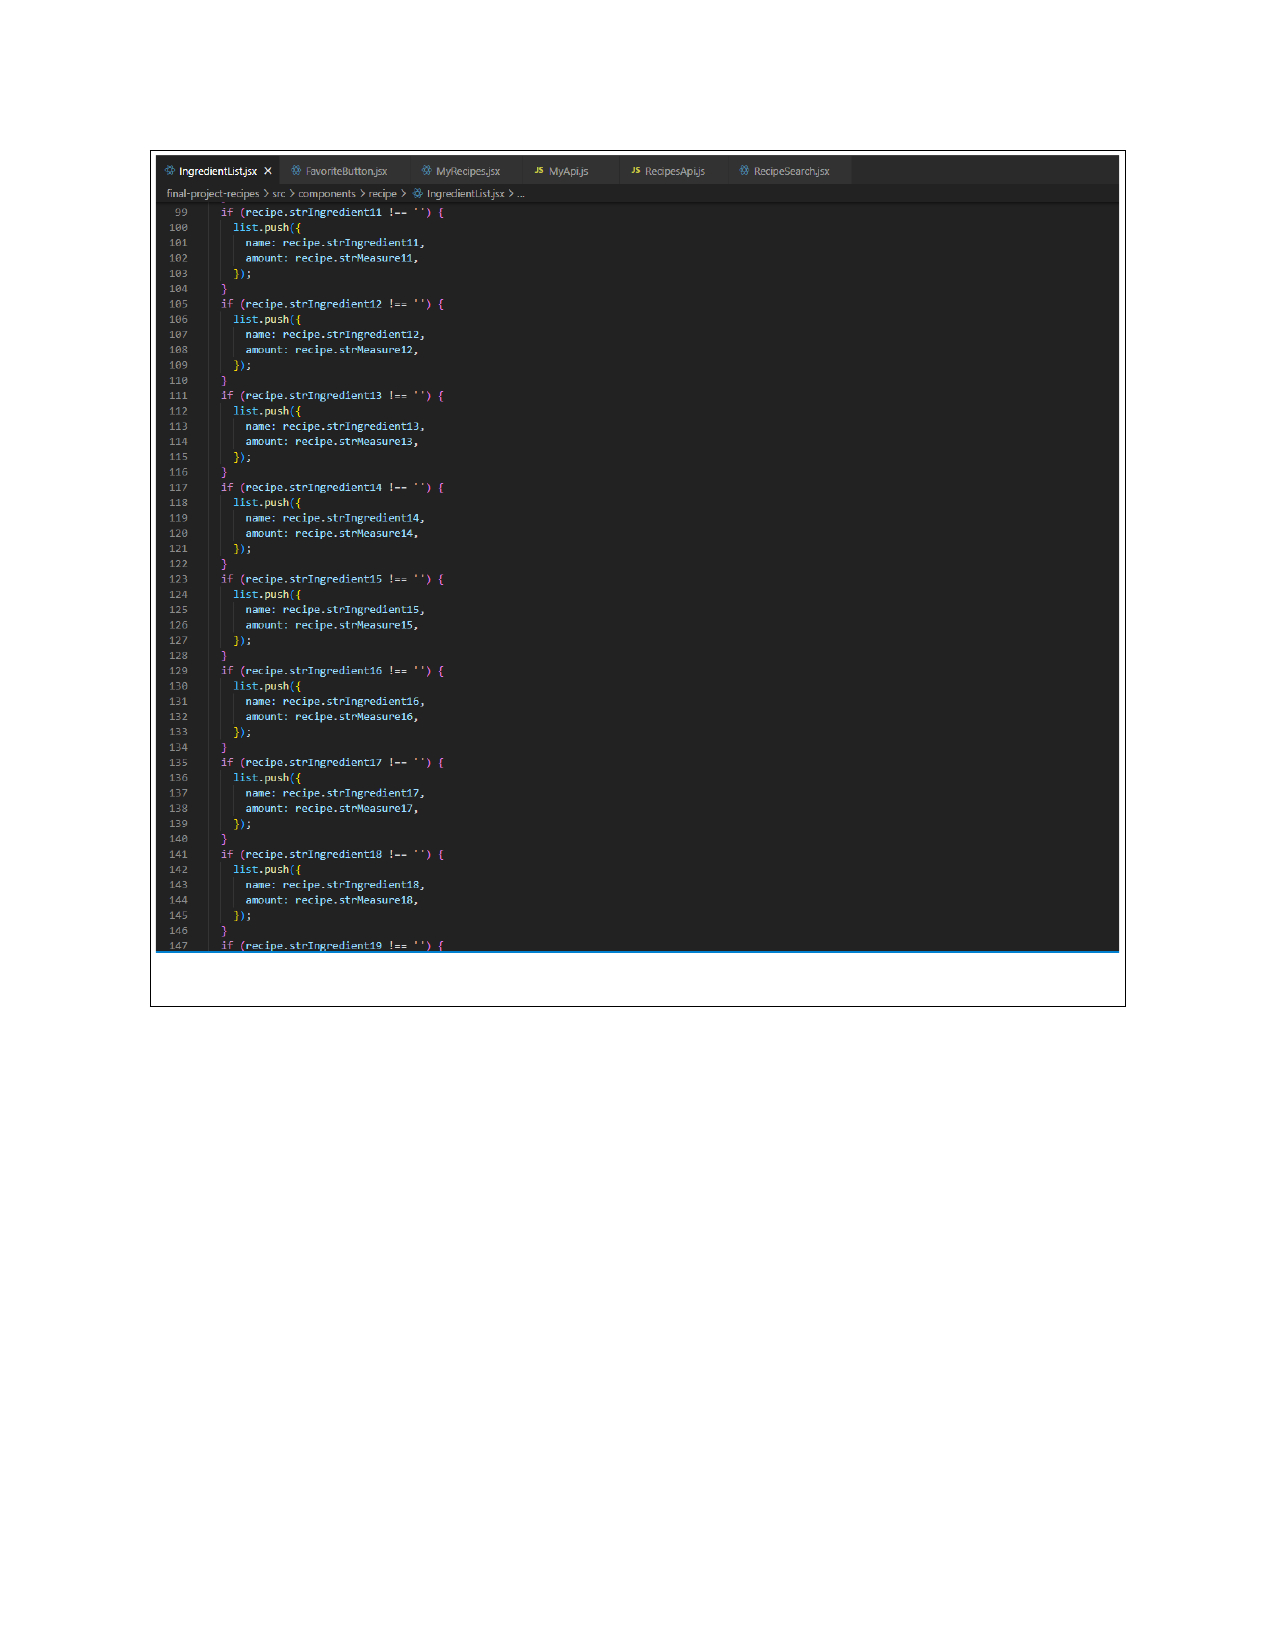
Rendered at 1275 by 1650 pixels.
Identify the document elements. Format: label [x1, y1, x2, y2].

picture [155, 155, 1120, 953]
table_cell [151, 151, 1125, 1006]
